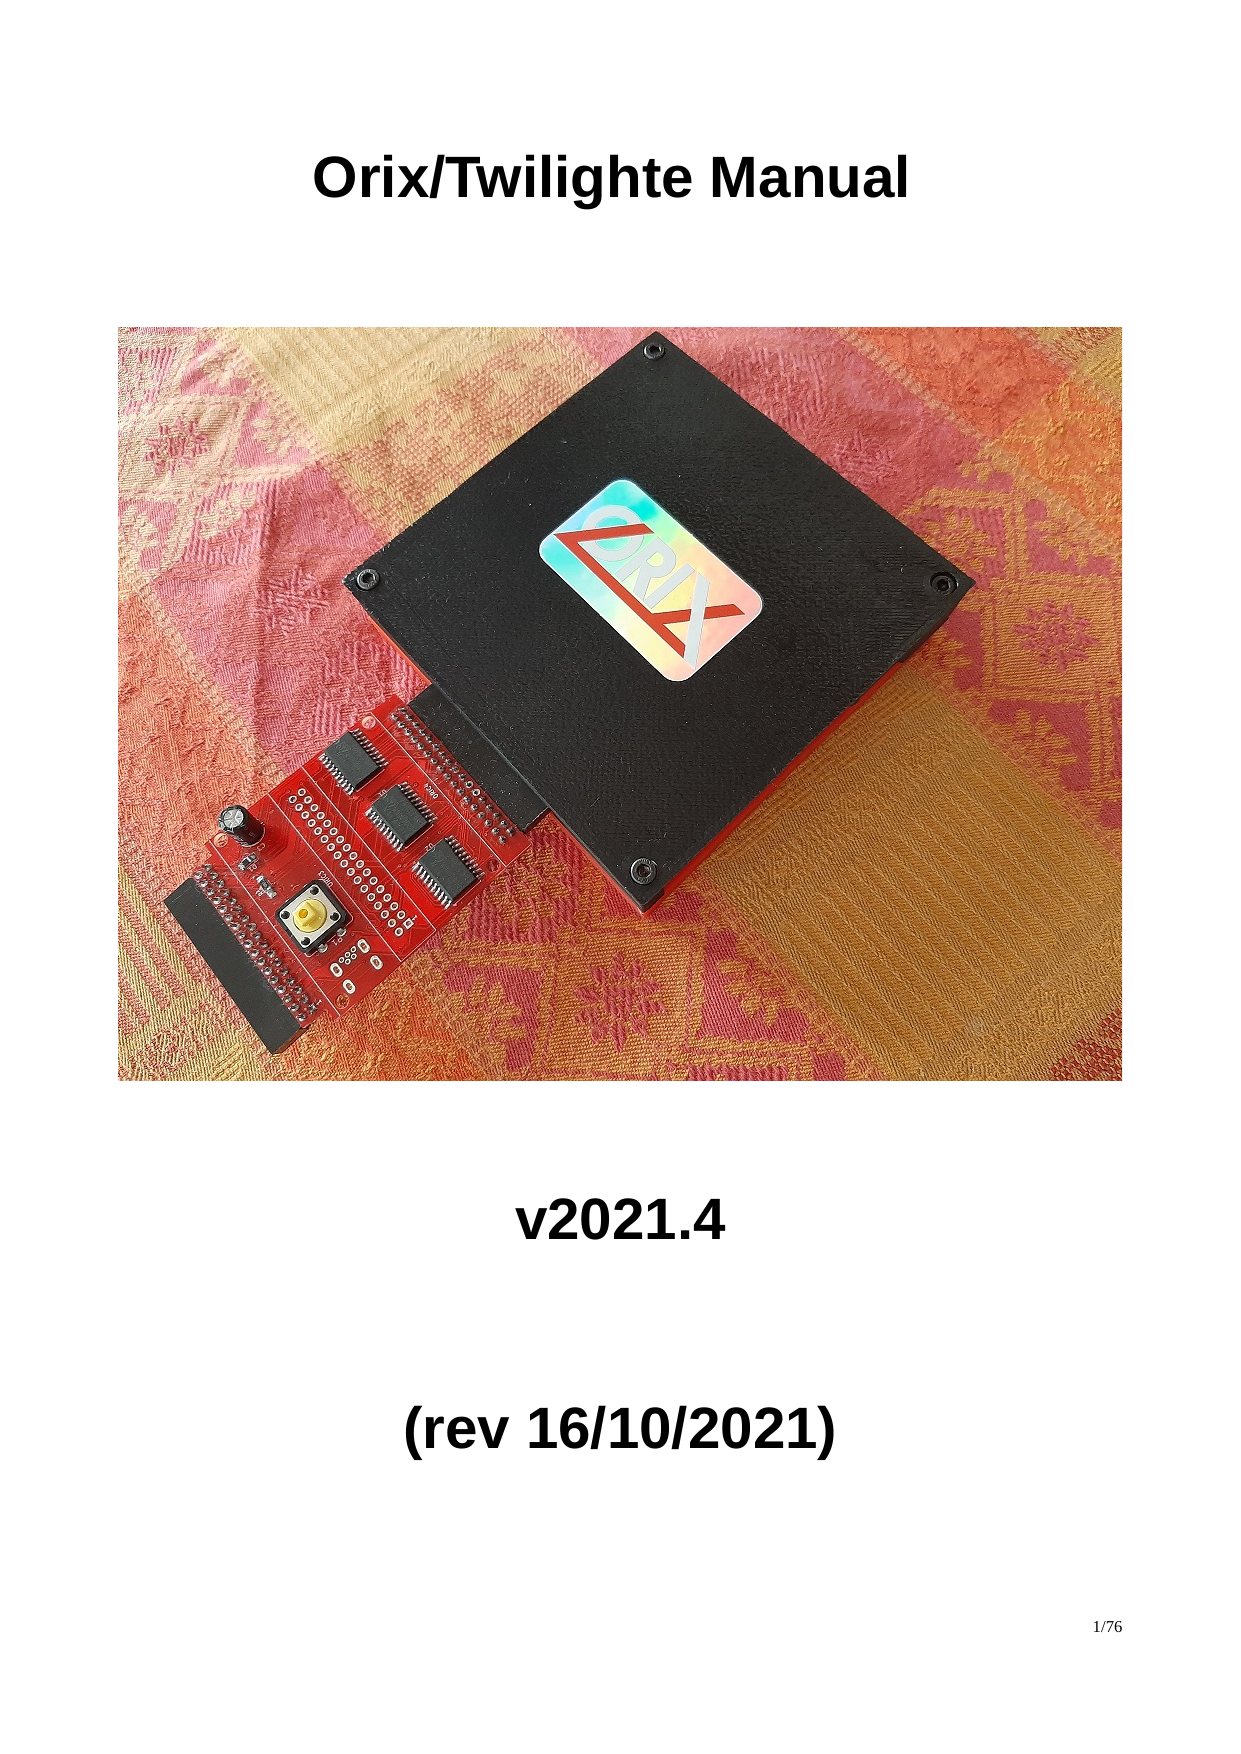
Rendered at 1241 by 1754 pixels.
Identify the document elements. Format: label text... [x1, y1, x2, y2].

title (rev 16/10/2021) [118, 1394, 1122, 1461]
picture [118, 327, 1123, 1081]
title v2021.4 [118, 1185, 1122, 1252]
title Orix/Twilighte Manual [118, 143, 1122, 210]
